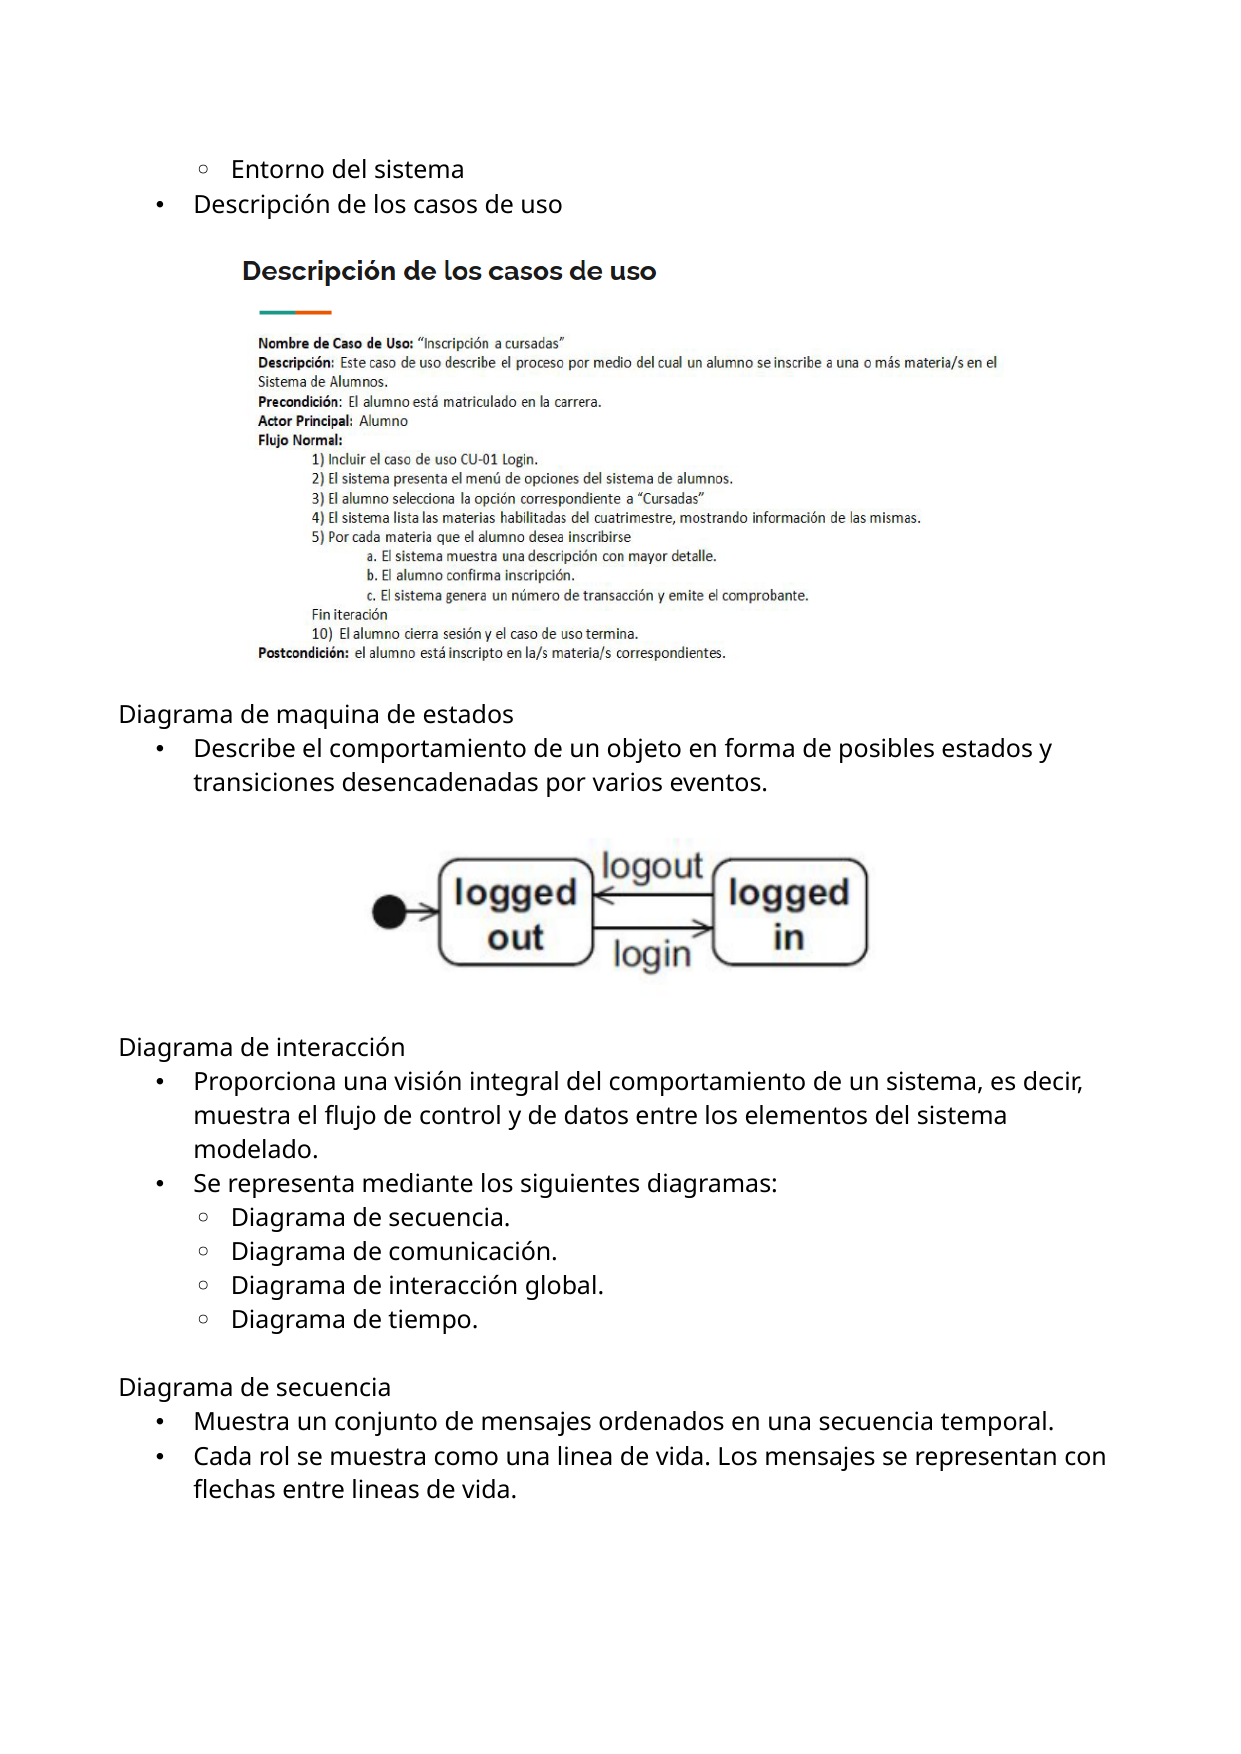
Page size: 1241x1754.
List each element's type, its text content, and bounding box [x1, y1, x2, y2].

picture [236, 254, 1004, 663]
list Entorno del sistema [193, 152, 1122, 186]
list Describe el comportamiento de un objeto en forma de posibles estados y transiciones desencadenadas por varios eventos. [156, 731, 1122, 799]
list Diagrama de interacción global. [193, 1268, 1122, 1302]
text Diagrama de secuencia [118, 1370, 1122, 1404]
list Muestra un conjunto de mensajes ordenados en una secuencia temporal. [156, 1404, 1122, 1438]
list Diagrama de comunicación. [193, 1234, 1122, 1268]
list Proporciona una visión integral del comportamiento de un sistema, es decir, muestra el flujo de control y de datos entre los elementos del sistema modelado. [156, 1063, 1122, 1166]
text Diagrama de maquina de estados [118, 697, 1122, 731]
list Diagrama de secuencia. [193, 1200, 1122, 1234]
list Se representa mediante los siguientes diagramas: [156, 1166, 1122, 1200]
list Descripción de los casos de uso [156, 186, 1122, 220]
list Diagrama de tiempo. [193, 1302, 1122, 1336]
picture [363, 832, 877, 996]
text Diagrama de interacción [118, 1029, 1122, 1063]
list Cada rol se muestra como una linea de vida. Los mensajes se representan con flechas entre lineas de vida. [156, 1438, 1122, 1506]
